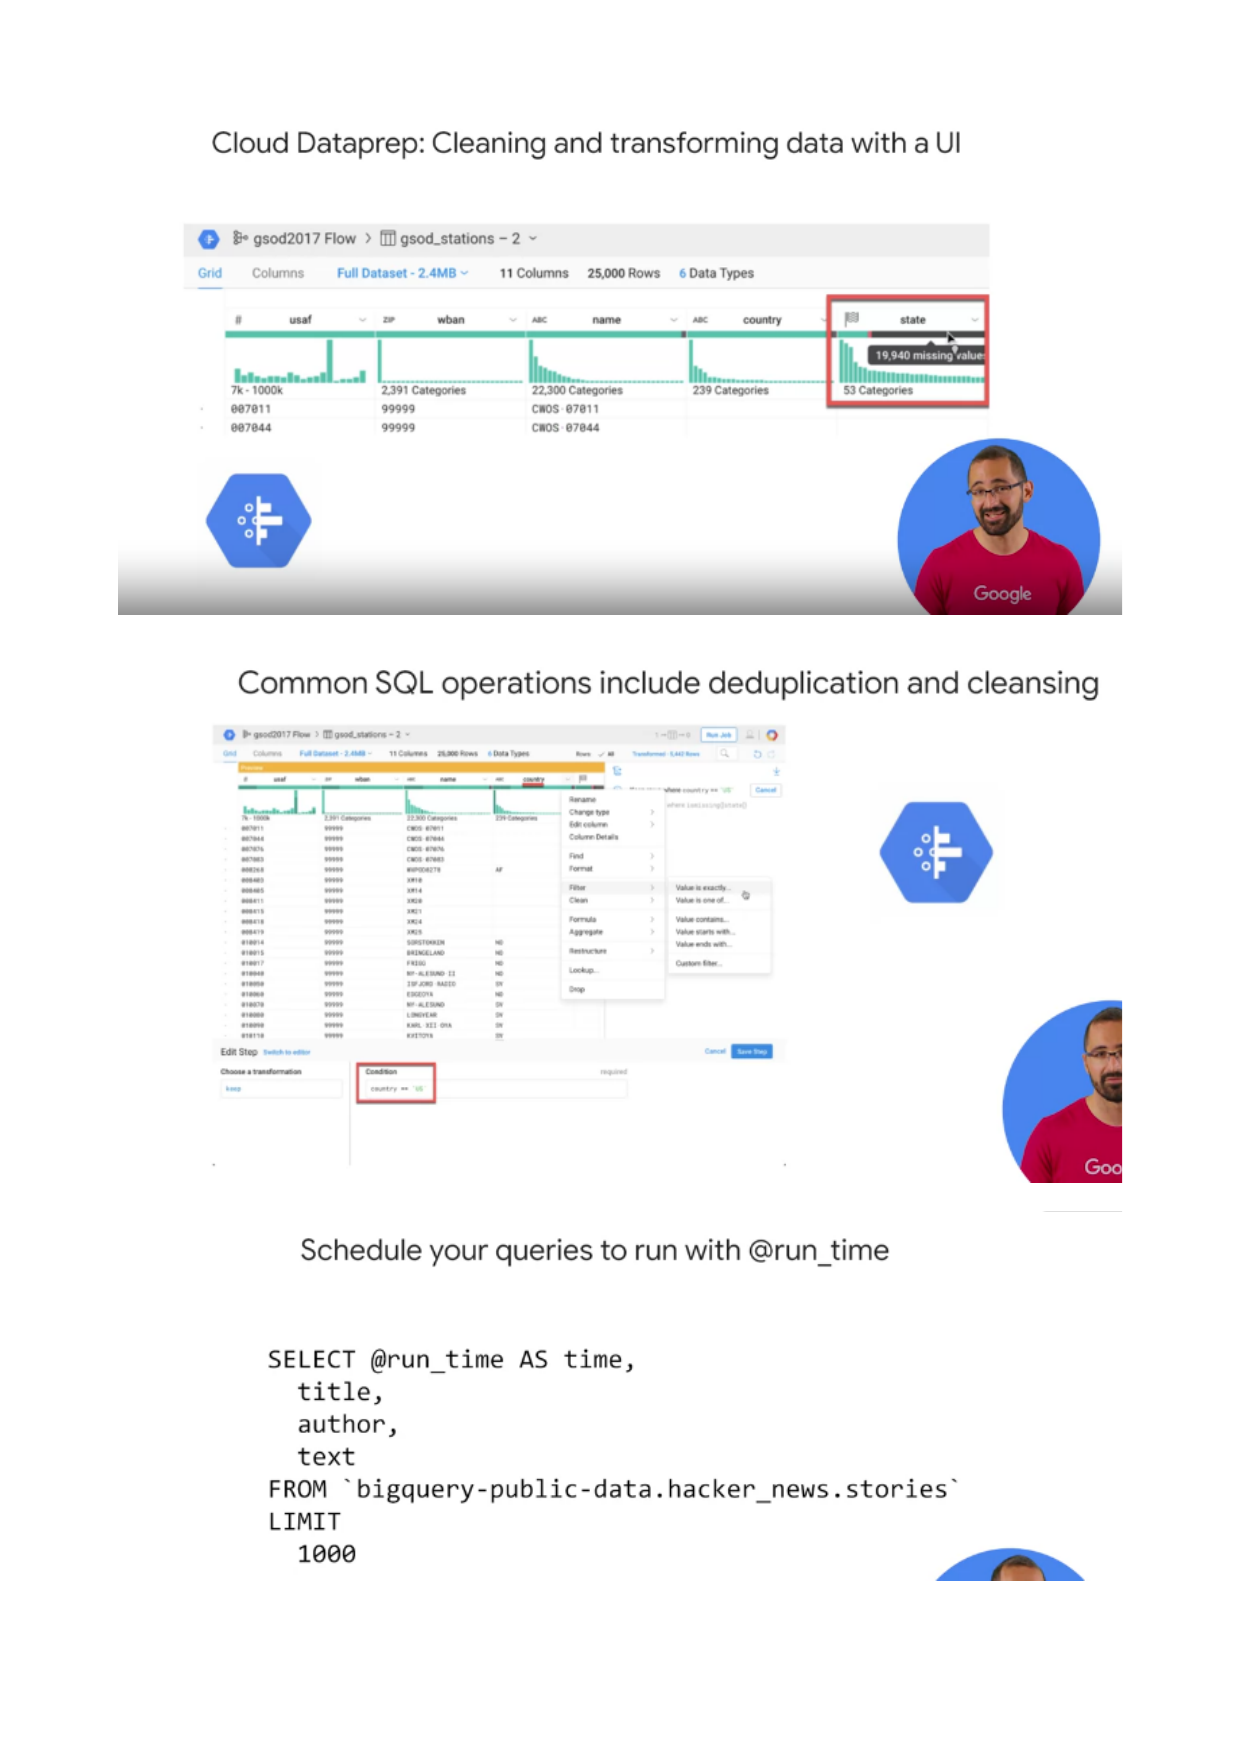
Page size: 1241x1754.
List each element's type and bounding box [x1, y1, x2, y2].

picture [118, 1211, 1123, 1581]
picture [118, 643, 1123, 1183]
picture [118, 118, 1123, 615]
